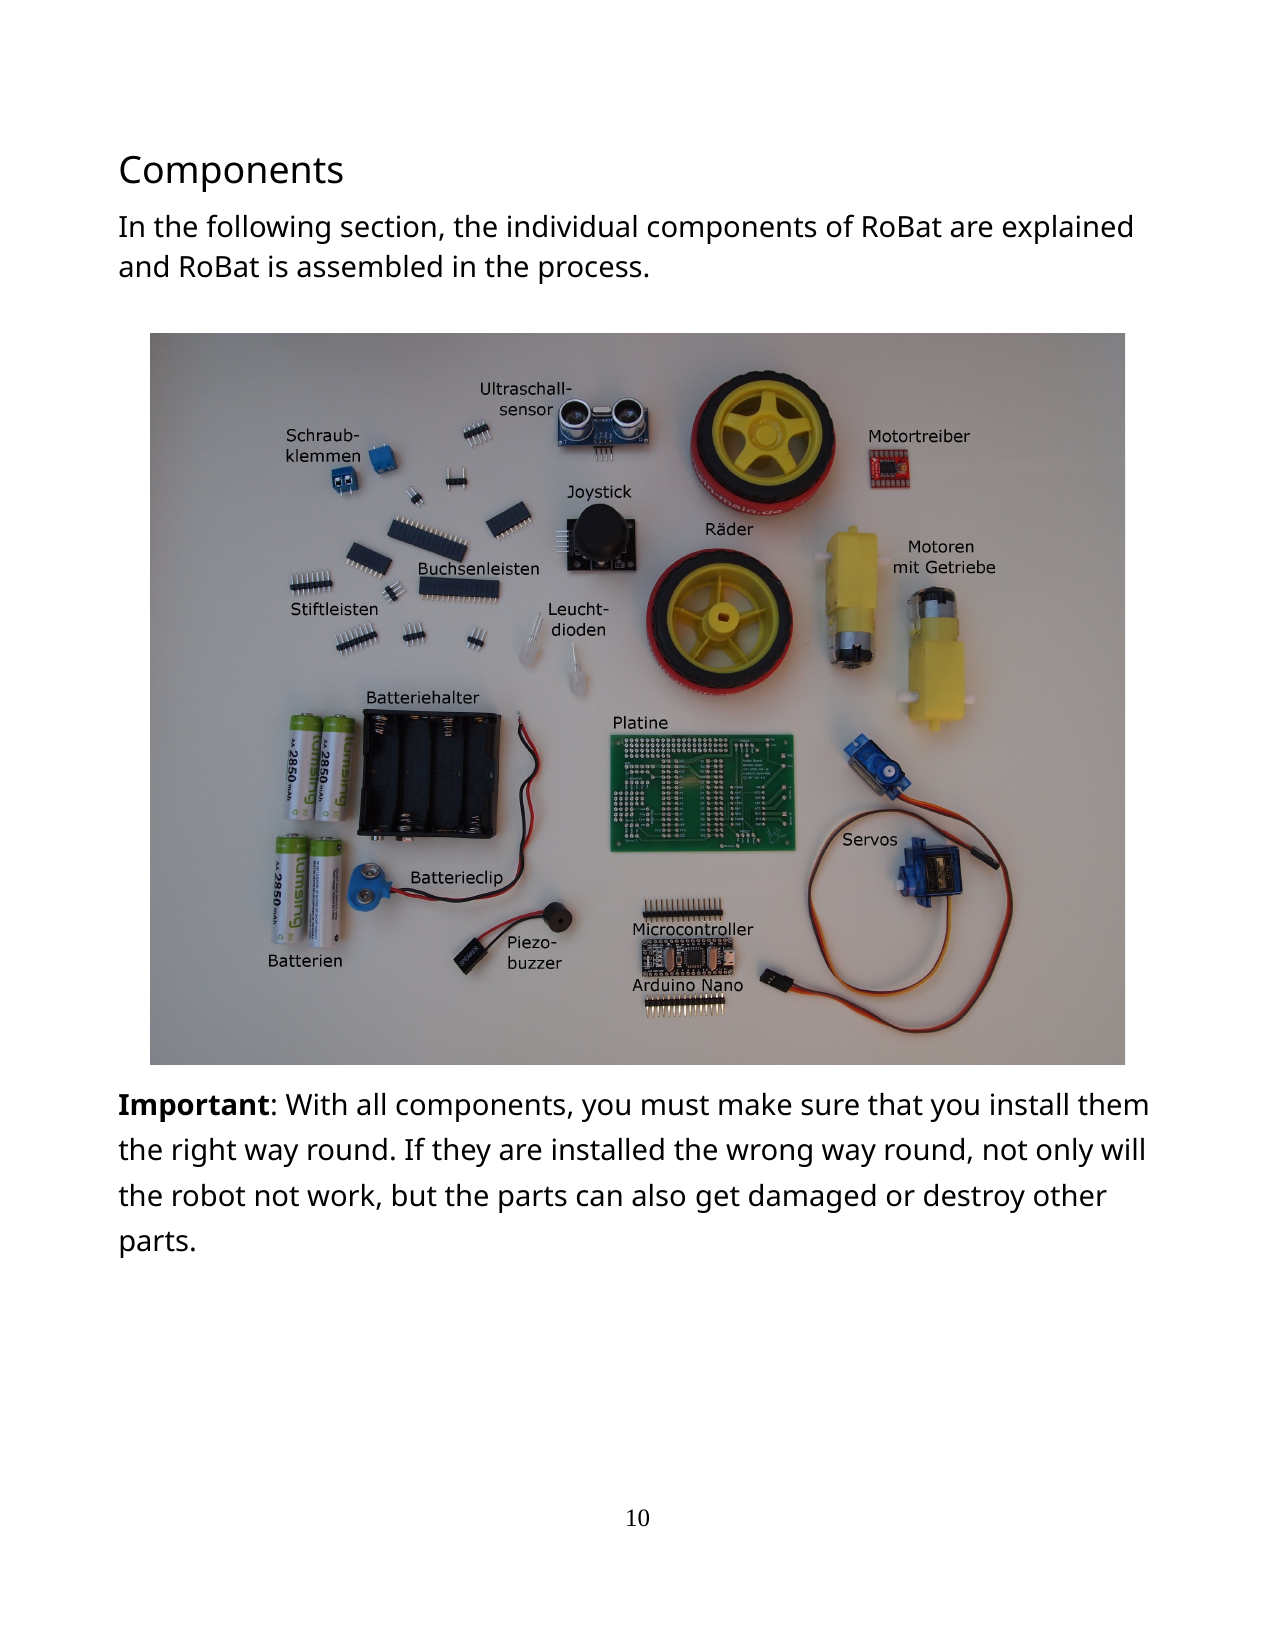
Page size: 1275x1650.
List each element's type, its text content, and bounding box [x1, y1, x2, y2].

text Important: With all components, you must make sure that you install them the right way round. If they are installed the wrong way round, not only will the robot not work, but the parts can also get damaged or destroy other parts. [118, 572, 1157, 1260]
picture [150, 333, 1125, 1065]
subtitle Components [118, 143, 1157, 194]
text In the following section, the individual components of RoBat are explained and RoBat is assembled in the process. [118, 207, 1157, 286]
